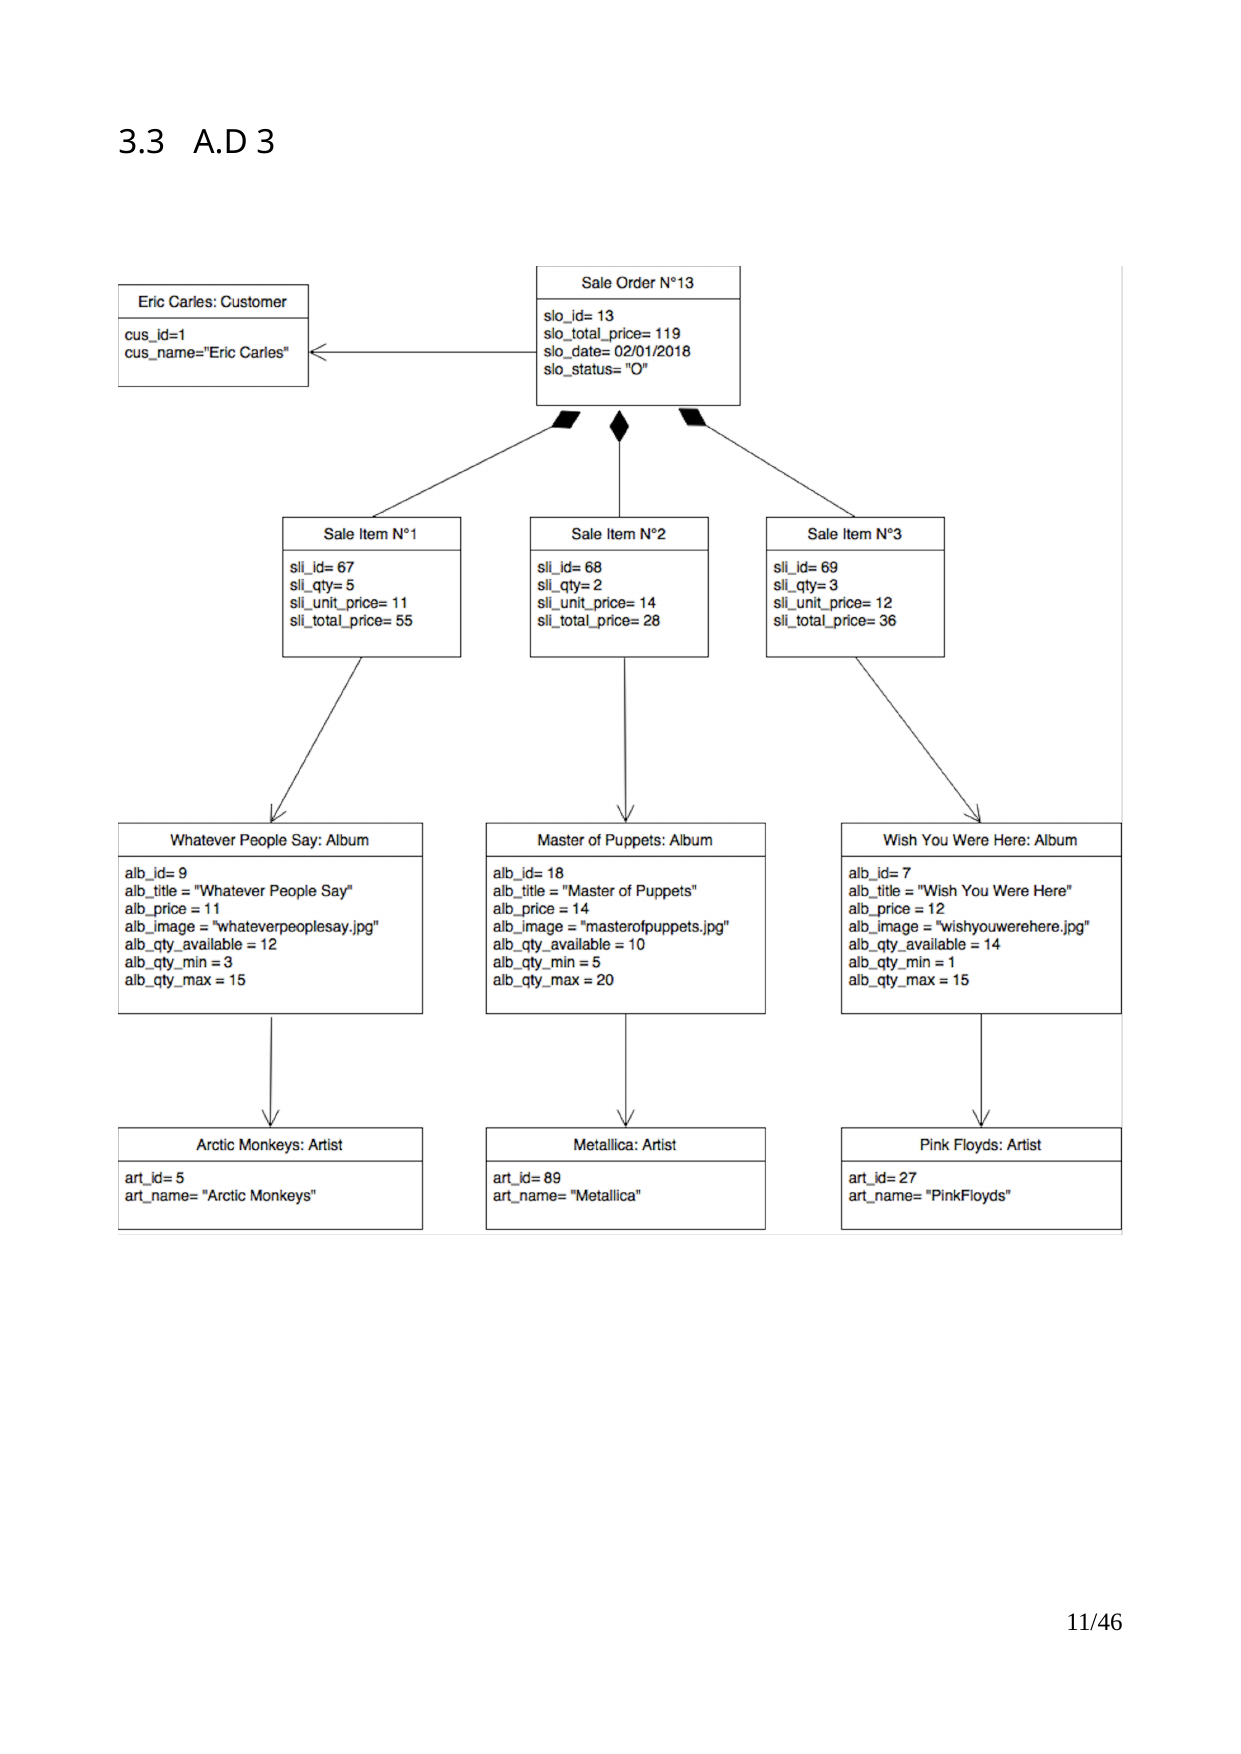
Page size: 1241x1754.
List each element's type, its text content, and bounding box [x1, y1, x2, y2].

title A.D 3 [118, 118, 1122, 163]
picture [118, 266, 1123, 1235]
